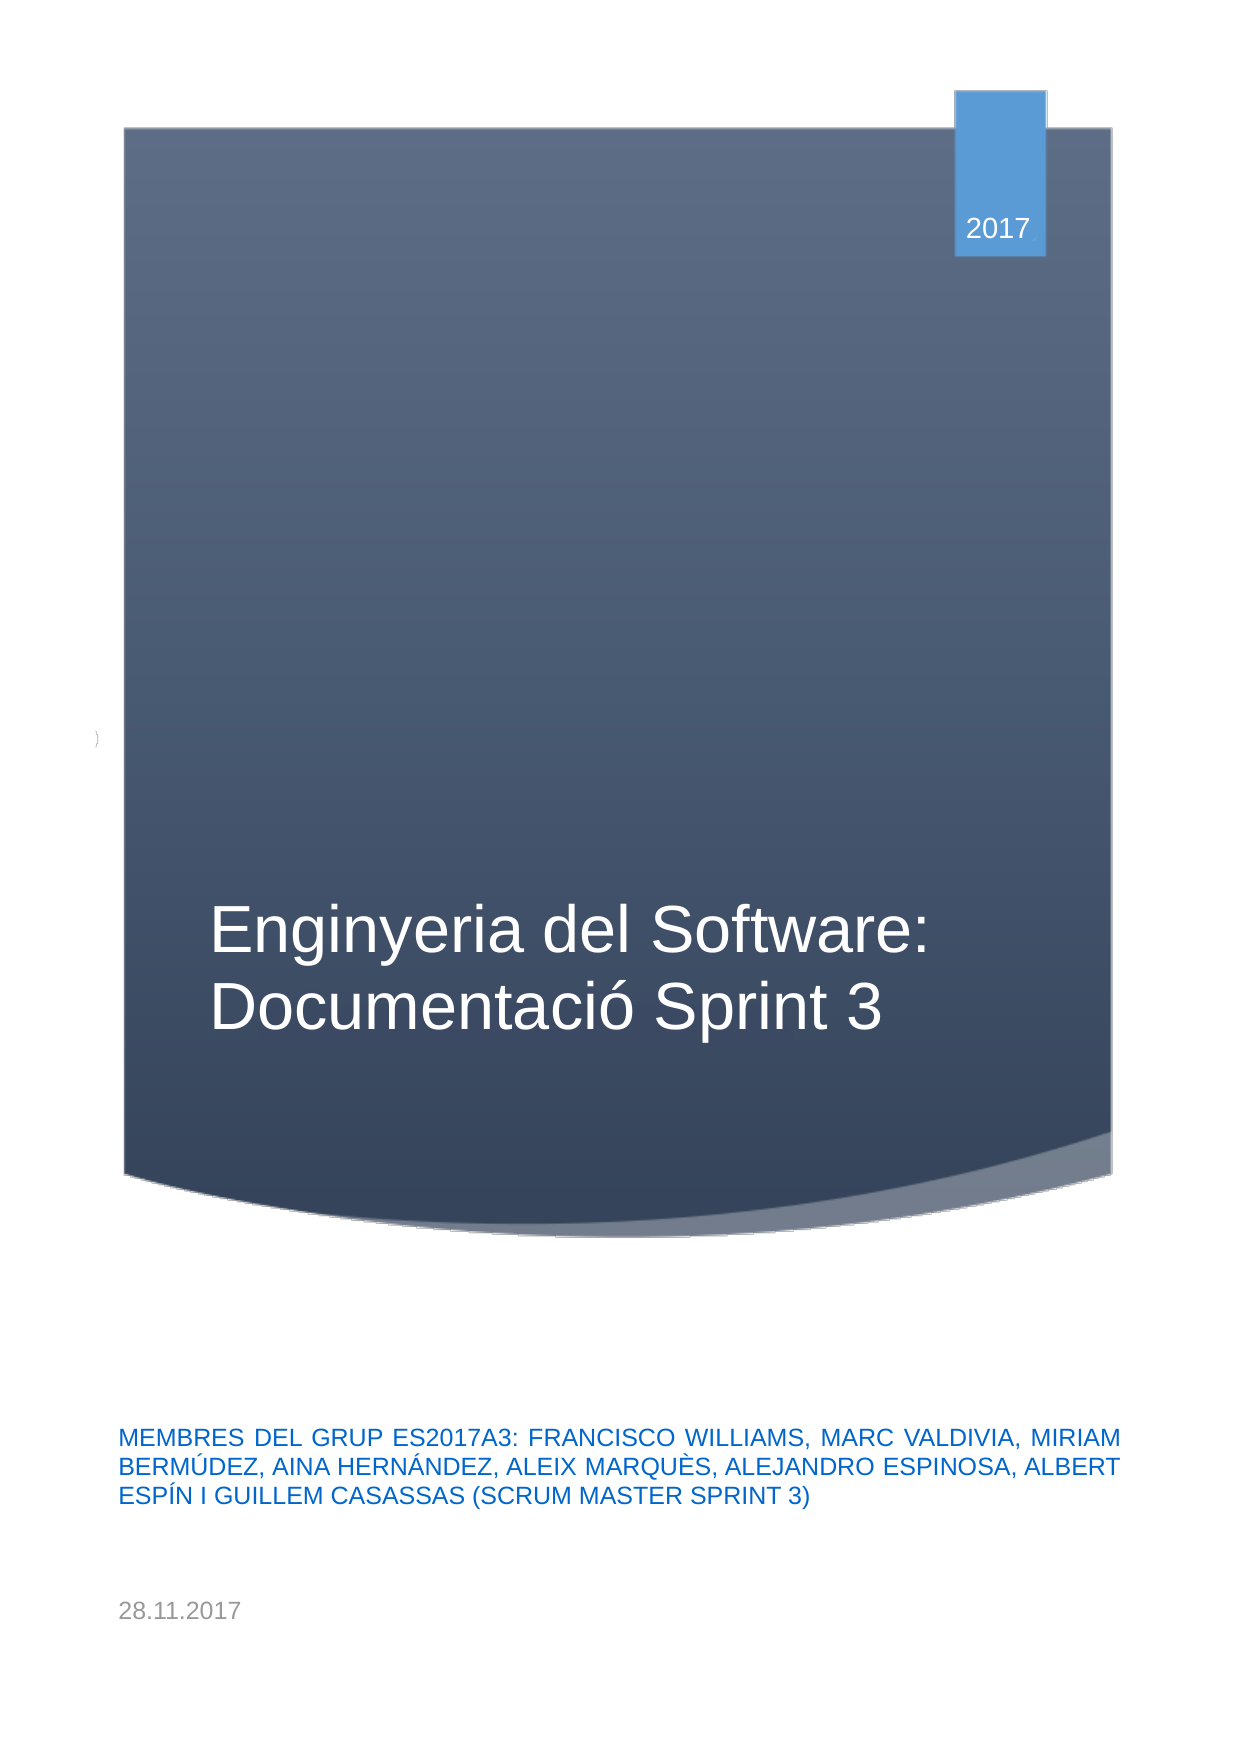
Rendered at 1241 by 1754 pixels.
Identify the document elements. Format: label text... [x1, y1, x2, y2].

text 28.11.2017 [118, 1596, 1122, 1624]
picture [95, 60, 1145, 1309]
text MEMBRES DEL GRUP ES2017A3: FRANCISCO WILLIAMS, MARC VALDIVIA, MIRIAM BERMÚDEZ, AINA HERNÁNDEZ, ALEIX MARQUÈS, ALEJANDRO ESPINOSA, ALBERT ESPÍN I GUILLEM CASASSAS (SCRUM MASTER SPRINT 3) [118, 1423, 1122, 1509]
